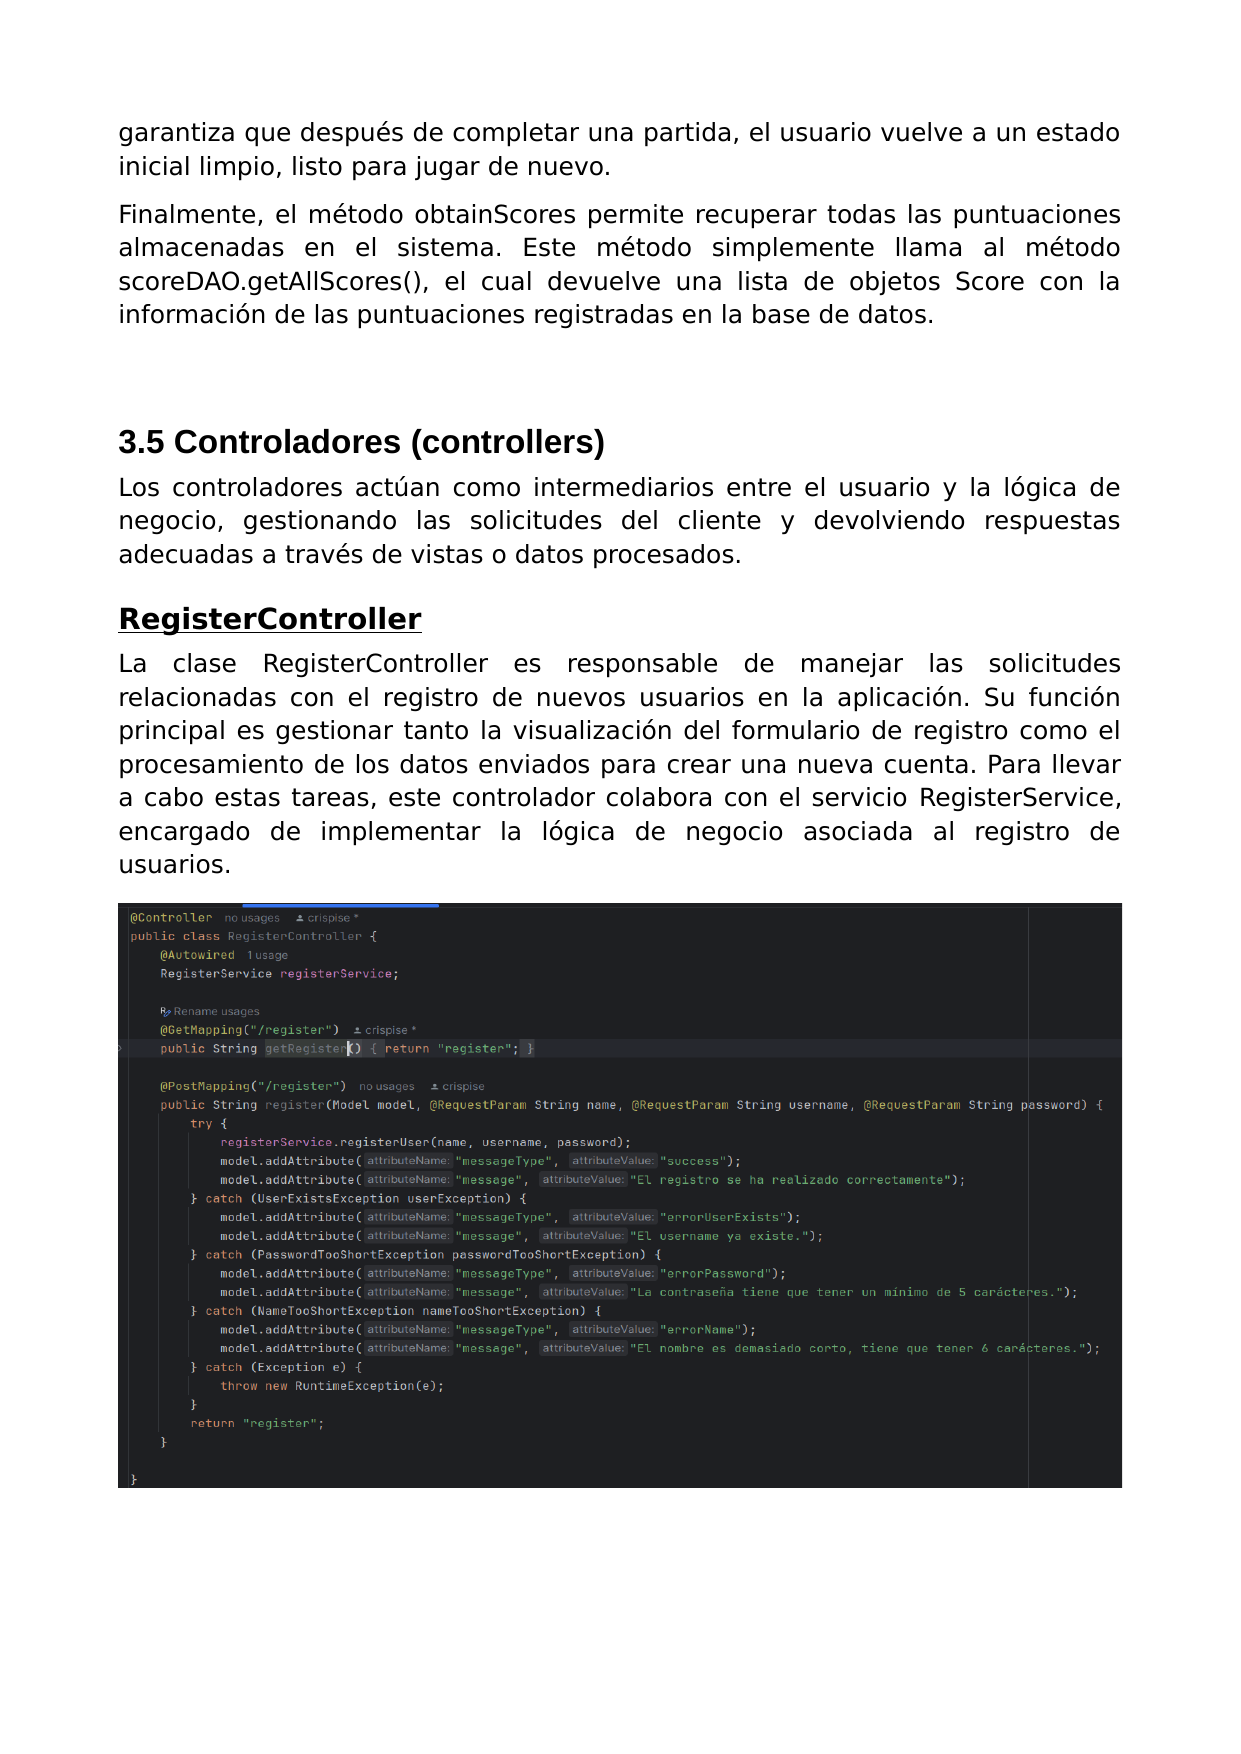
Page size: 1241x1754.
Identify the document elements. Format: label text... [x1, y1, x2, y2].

text Los controladores actúan como intermediarios entre el usuario y la lógica de negocio, gestionando las solicitudes del cliente y devolviendo respuestas adecuadas a través de vistas o datos procesados. [118, 473, 1122, 569]
subtitle 3.5 Controladores (controllers) [118, 422, 1122, 460]
subtitle RegisterController [118, 603, 1122, 637]
text garantiza que después de completar una partida, el usuario vuelve a un estado inicial limpio, listo para jugar de nuevo. [118, 118, 1122, 181]
text La clase RegisterController es responsable de manejar las solicitudes relacionadas con el registro de nuevos usuarios en la aplicación. Su función principal es gestionar tanto la visualización del formulario de registro como el procesamiento de los datos enviados para crear una nueva cuenta. Para llevar a cabo estas tareas, este controlador colabora con el servicio RegisterService, encargado de implementar la lógica de negocio asociada al registro de usuarios. [118, 649, 1122, 879]
text Finalmente, el método obtainScores permite recuperar todas las puntuaciones almacenadas en el sistema. Este método simplemente llama al método scoreDAO.getAllScores(), el cual devuelve una lista de objetos Score con la información de las puntuaciones registradas en la base de datos. [118, 200, 1122, 329]
picture [118, 903, 1123, 1488]
